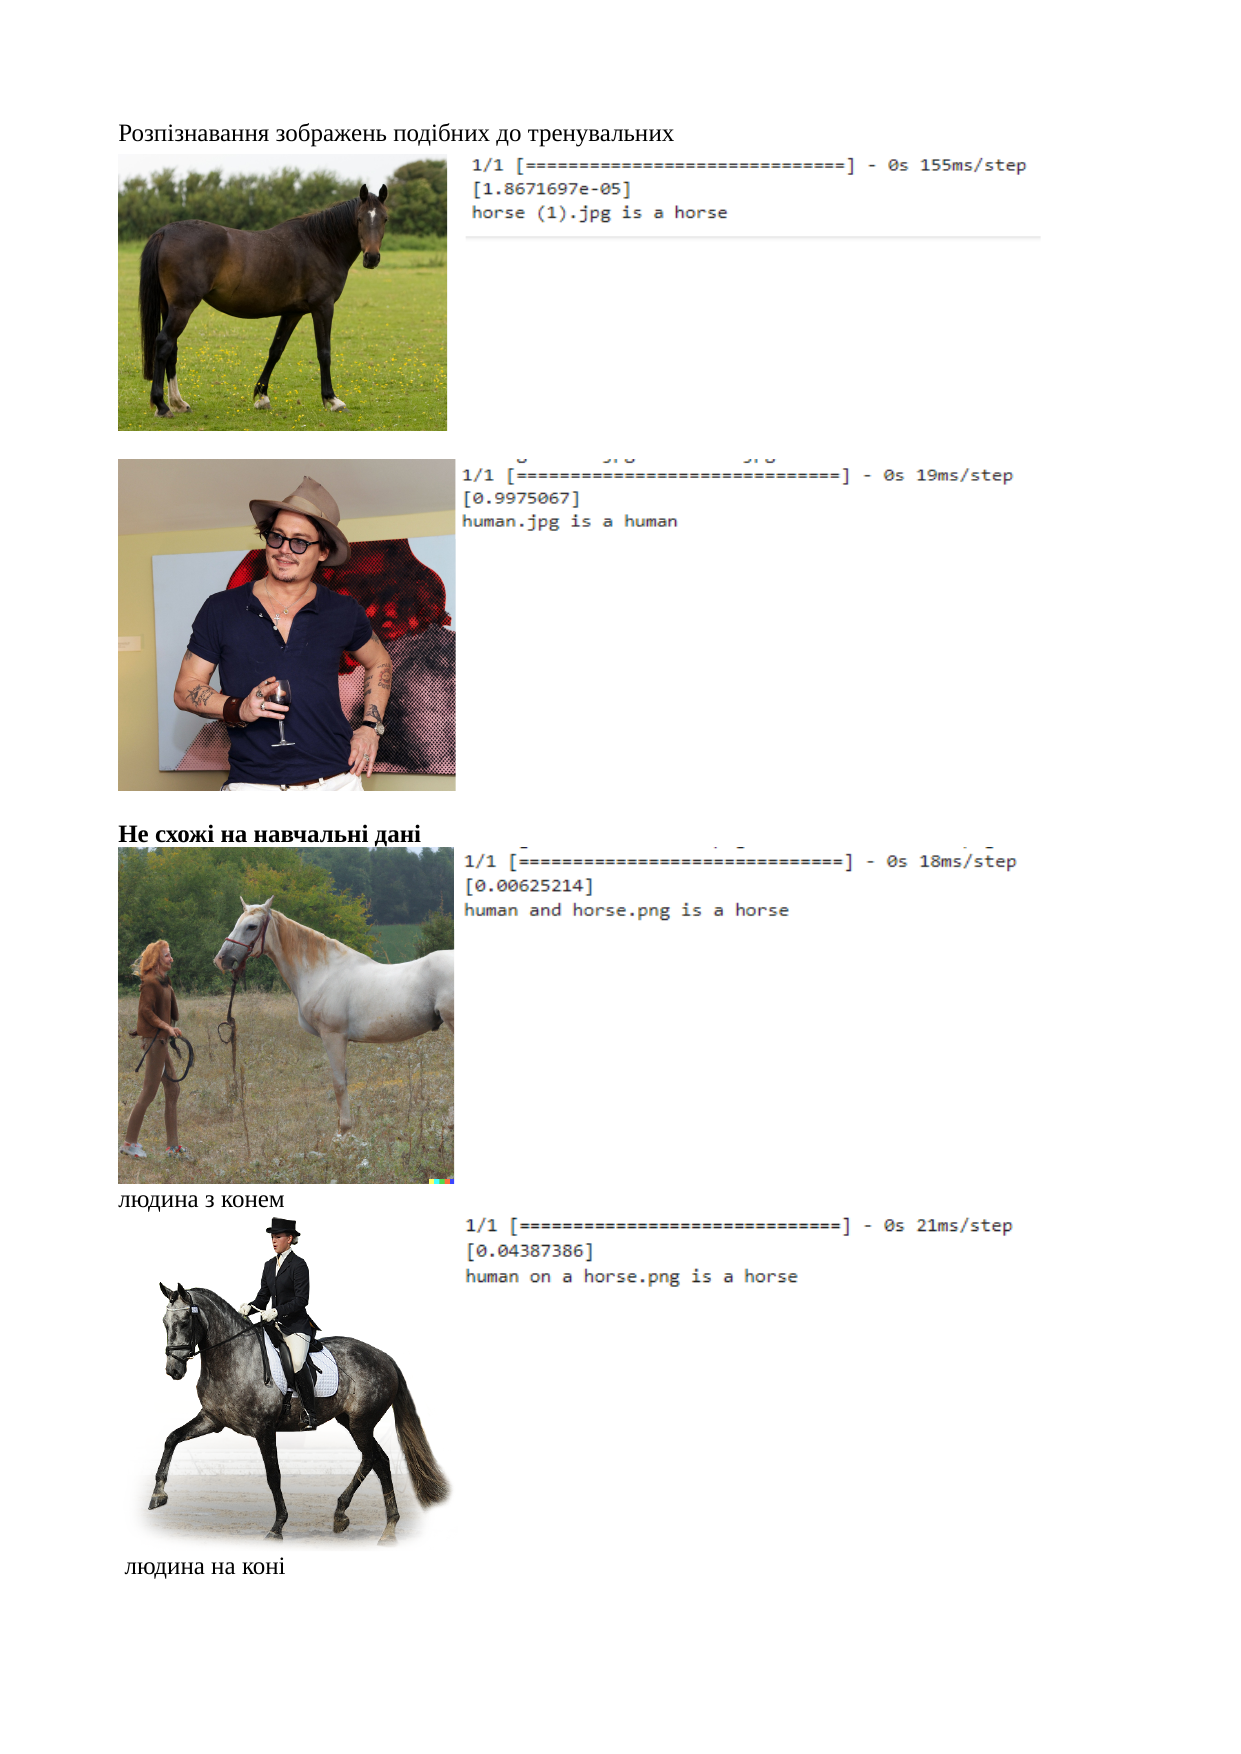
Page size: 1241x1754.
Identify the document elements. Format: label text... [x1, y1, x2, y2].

picture [118, 154, 448, 431]
picture [465, 154, 1041, 242]
text людина з конем [118, 848, 1122, 1212]
text людина на коні [118, 1212, 1122, 1580]
text Не схожі на навчальні дані [118, 819, 1122, 848]
picture [118, 847, 1028, 1184]
picture [118, 459, 1023, 791]
picture [118, 1212, 1027, 1552]
text Розпізнавання зображень подібних до тренувальних [118, 118, 1122, 147]
